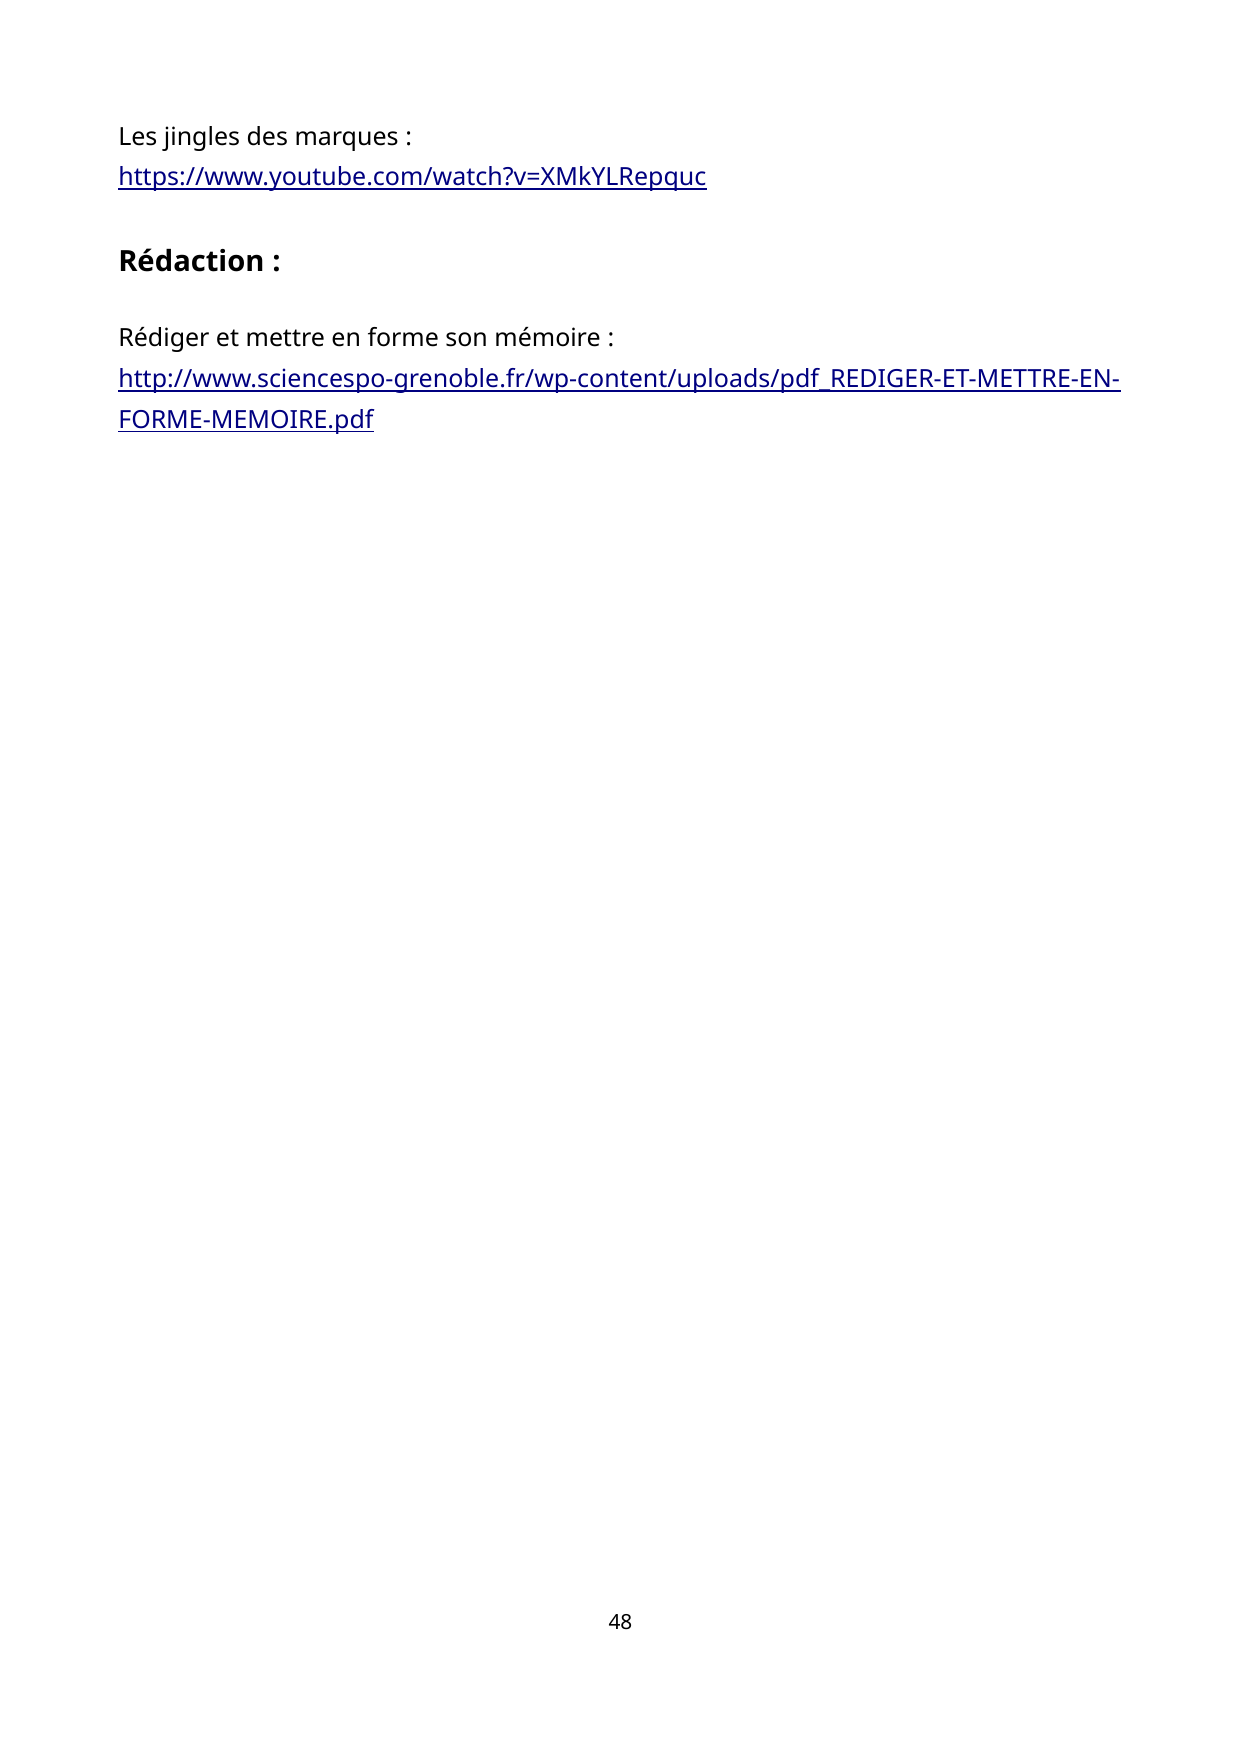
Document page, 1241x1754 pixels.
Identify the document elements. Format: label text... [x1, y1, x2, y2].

text http://www.sciencespo-grenoble.fr/wp-content/uploads/pdf_REDIGER-ET-METTRE-EN-FORME-MEMOIRE.pdf [118, 361, 1122, 1538]
text Les jingles des marques : [118, 118, 1122, 152]
text Rédiger et mettre en forme son mémoire : [118, 320, 1122, 354]
text https://www.youtube.com/watch?v=XMkYLRepquc [118, 159, 1122, 193]
text Rédaction : [118, 241, 1122, 280]
